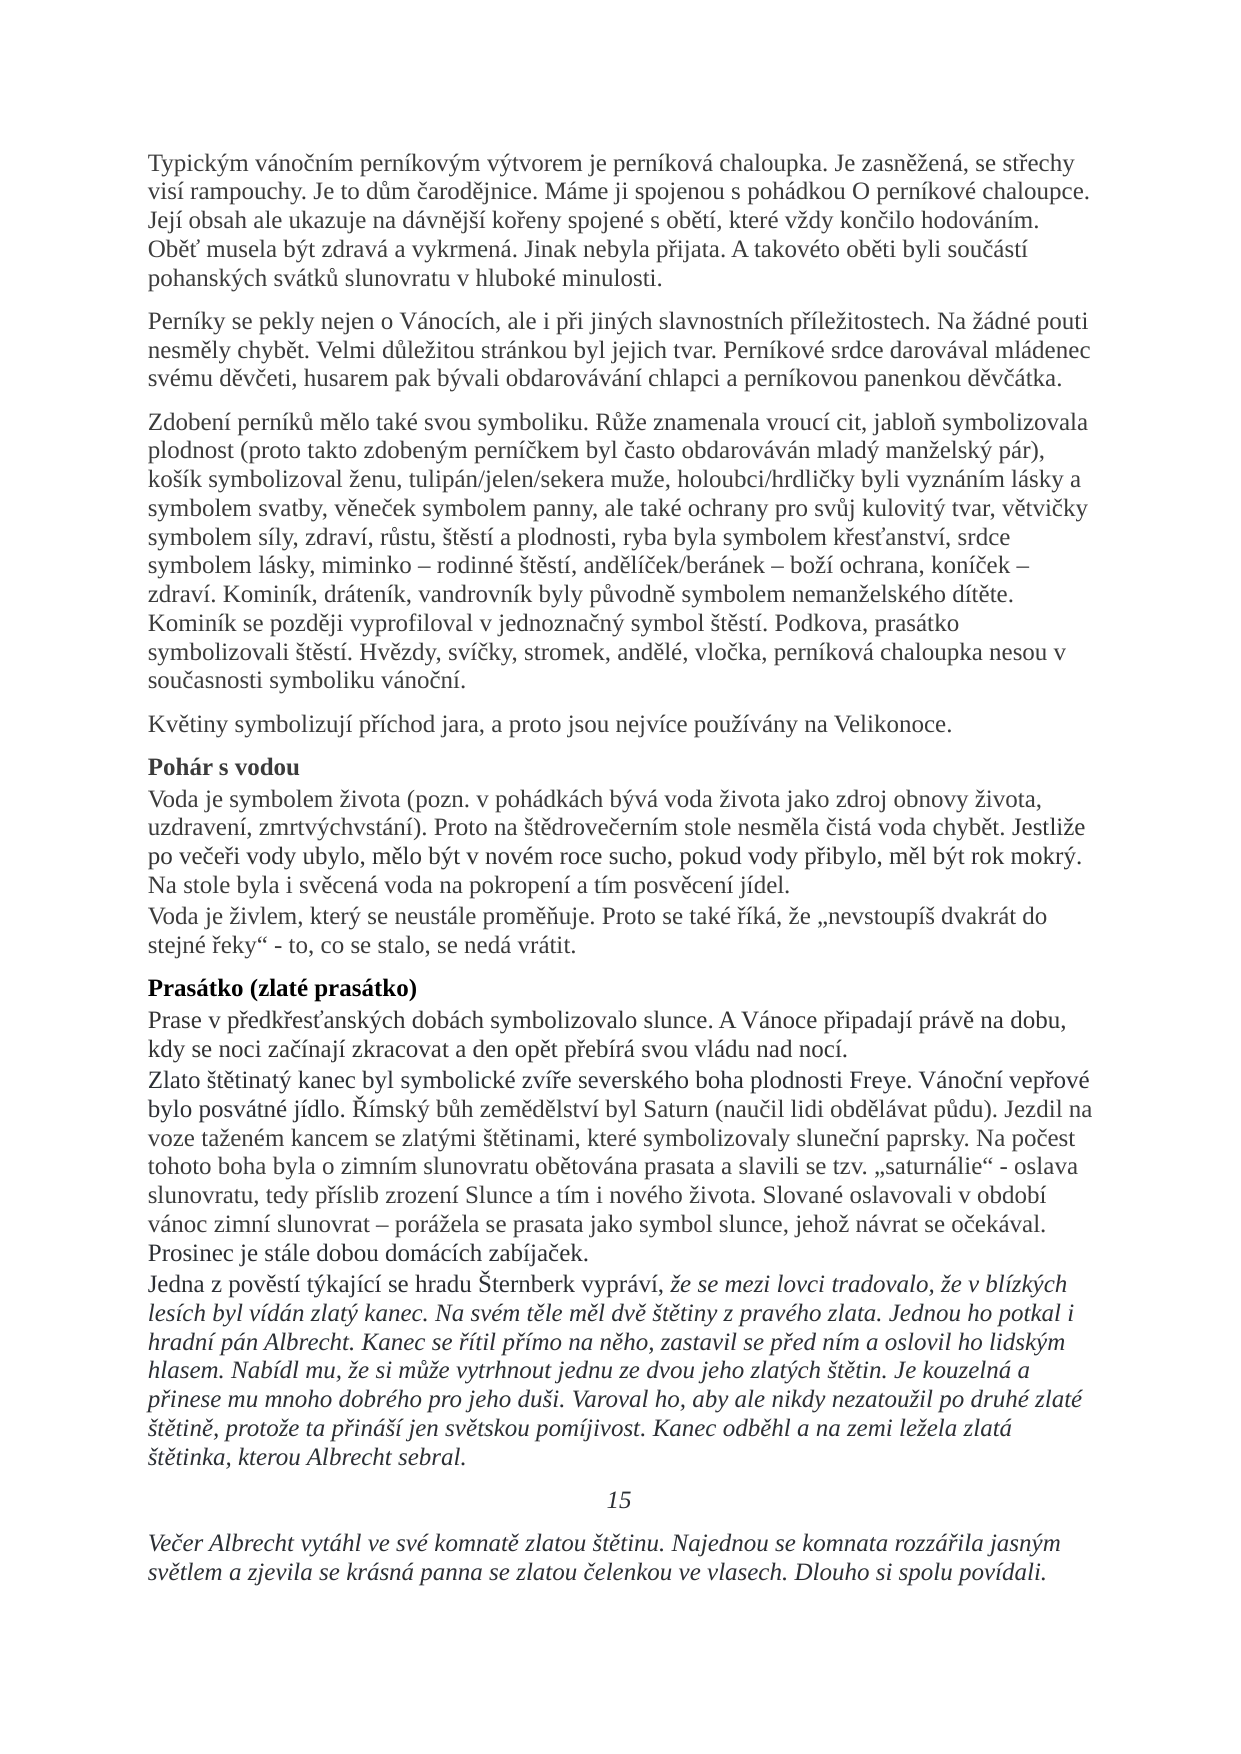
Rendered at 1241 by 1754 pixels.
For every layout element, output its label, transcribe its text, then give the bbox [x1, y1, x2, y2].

text Perníky se pekly nejen o Vánocích, ale i při jiných slavnostních příležitostech. Na žádné pouti nesměly chybět. Velmi důležitou stránkou byl jejich tvar. Perníkové srdce darovával mládenec svému děvčeti, husarem pak bývali obdarovávání chlapci a perníkovou panenkou děvčátka. [148, 306, 1093, 392]
text Typickým vánočním perníkovým výtvorem je perníková chaloupka. Je zasněžená, se střechy visí rampouchy. Je to dům čarodějnice. Máme ji spojenou s pohádkou O perníkové chaloupce. Její obsah ale ukazuje na dávnější kořeny spojené s obětí, které vždy končilo hodováním. Oběť musela být zdravá a vykrmená. Jinak nebyla přijata. A takovéto oběti byli součástí pohanských svátků slunovratu v hluboké minulosti. [148, 148, 1093, 291]
text Prasátko (zlaté prasátko) [148, 973, 1093, 1002]
text Květiny symbolizují příchod jara, a proto jsou nejvíce používány na Velikonoce. [148, 709, 1093, 738]
text Voda je symbolem života (pozn. v pohádkách bývá voda života jako zdroj obnovy života, uzdravení, zmrtvýchvstání). Proto na štědrovečerním stole nesměla čistá voda chybět. Jestliže po večeři vody ubylo, mělo být v novém roce sucho, pokud vody přibylo, měl být rok mokrý. Na stole byla i svěcená voda na pokropení a tím posvěcení jídel. [148, 784, 1093, 899]
text 15 [148, 1485, 1093, 1514]
text Večer Albrecht vytáhl ve své komnatě zlatou štětinu. Najednou se komnata rozzářila jasným světlem a zjevila se krásná panna se zlatou čelenkou ve vlasech. Dlouho si spolu povídali. [148, 1528, 1093, 1586]
text Zlato štětinatý kanec byl symbolické zvíře severského boha plodnosti Freye. Vánoční vepřové bylo posvátné jídlo. Římský bůh zemědělství byl Saturn (naučil lidi obdělávat půdu). Jezdil na voze taženém kancem se zlatými štětinami, které symbolizovaly sluneční paprsky. Na počest tohoto boha byla o zimním slunovratu obětována prasata a slavili se tzv. „saturnálie“ - oslava slunovratu, tedy příslib zrození Slunce a tím i nového života. Slované oslavovali v období vánoc zimní slunovrat – porážela se prasata jako symbol slunce, jehož návrat se očekával. Prosinec je stále dobou domácích zabíjaček. [148, 1065, 1093, 1266]
text Prase v předkřesťanských dobách symbolizovalo slunce. A Vánoce připadají právě na dobu, kdy se noci začínají zkracovat a den opět přebírá svou vládu nad nocí. [148, 1005, 1093, 1062]
text Jedna z pověstí týkající se hradu Šternberk vypráví, že se mezi lovci tradovalo, že v blízkých lesích byl vídán zlatý kanec. Na svém těle měl dvě štětiny z pravého zlata. Jednou ho potkal i hradní pán Albrecht. Kanec se řítil přímo na něho, zastavil se před ním a oslovil ho lidským hlasem. Nabídl mu, že si může vytrhnout jednu ze dvou jeho zlatých štětin. Je kouzelná a přinese mu mnoho dobrého pro jeho duši. Varoval ho, aby ale nikdy nezatoužil po druhé zlaté štětině, protože ta přináší jen světskou pomíjivost. Kanec odběhl a na zemi ležela zlatá štětinka, kterou Albrecht sebral. [148, 1269, 1093, 1470]
text Pohár s vodou [148, 752, 1093, 781]
text Voda je živlem, který se neustále proměňuje. Proto se také říká, že „nevstoupíš dvakrát do stejné řeky“ - to, co se stalo, se nedá vrátit. [148, 901, 1093, 959]
text Zdobení perníků mělo také svou symboliku. Růže znamenala vroucí cit, jabloň symbolizovala plodnost (proto takto zdobeným perníčkem byl často obdarováván mladý manželský pár), košík symbolizoval ženu, tulipán/jelen/sekera muže, holoubci/hrdličky byli vyznáním lásky a symbolem svatby, věneček symbolem panny, ale také ochrany pro svůj kulovitý tvar, větvičky symbolem síly, zdraví, růstu, štěstí a plodnosti, ryba byla symbolem křesťanství, srdce symbolem lásky, miminko – rodinné štěstí, andělíček/beránek – boží ochrana, koníček – zdraví. Kominík, dráteník, vandrovník byly původně symbolem nemanželského dítěte. Kominík se později vyprofiloval v jednoznačný symbol štěstí. Podkova, prasátko symbolizovali štěstí. Hvězdy, svíčky, stromek, andělé, vločka, perníková chaloupka nesou v současnosti symboliku vánoční. [148, 407, 1093, 694]
